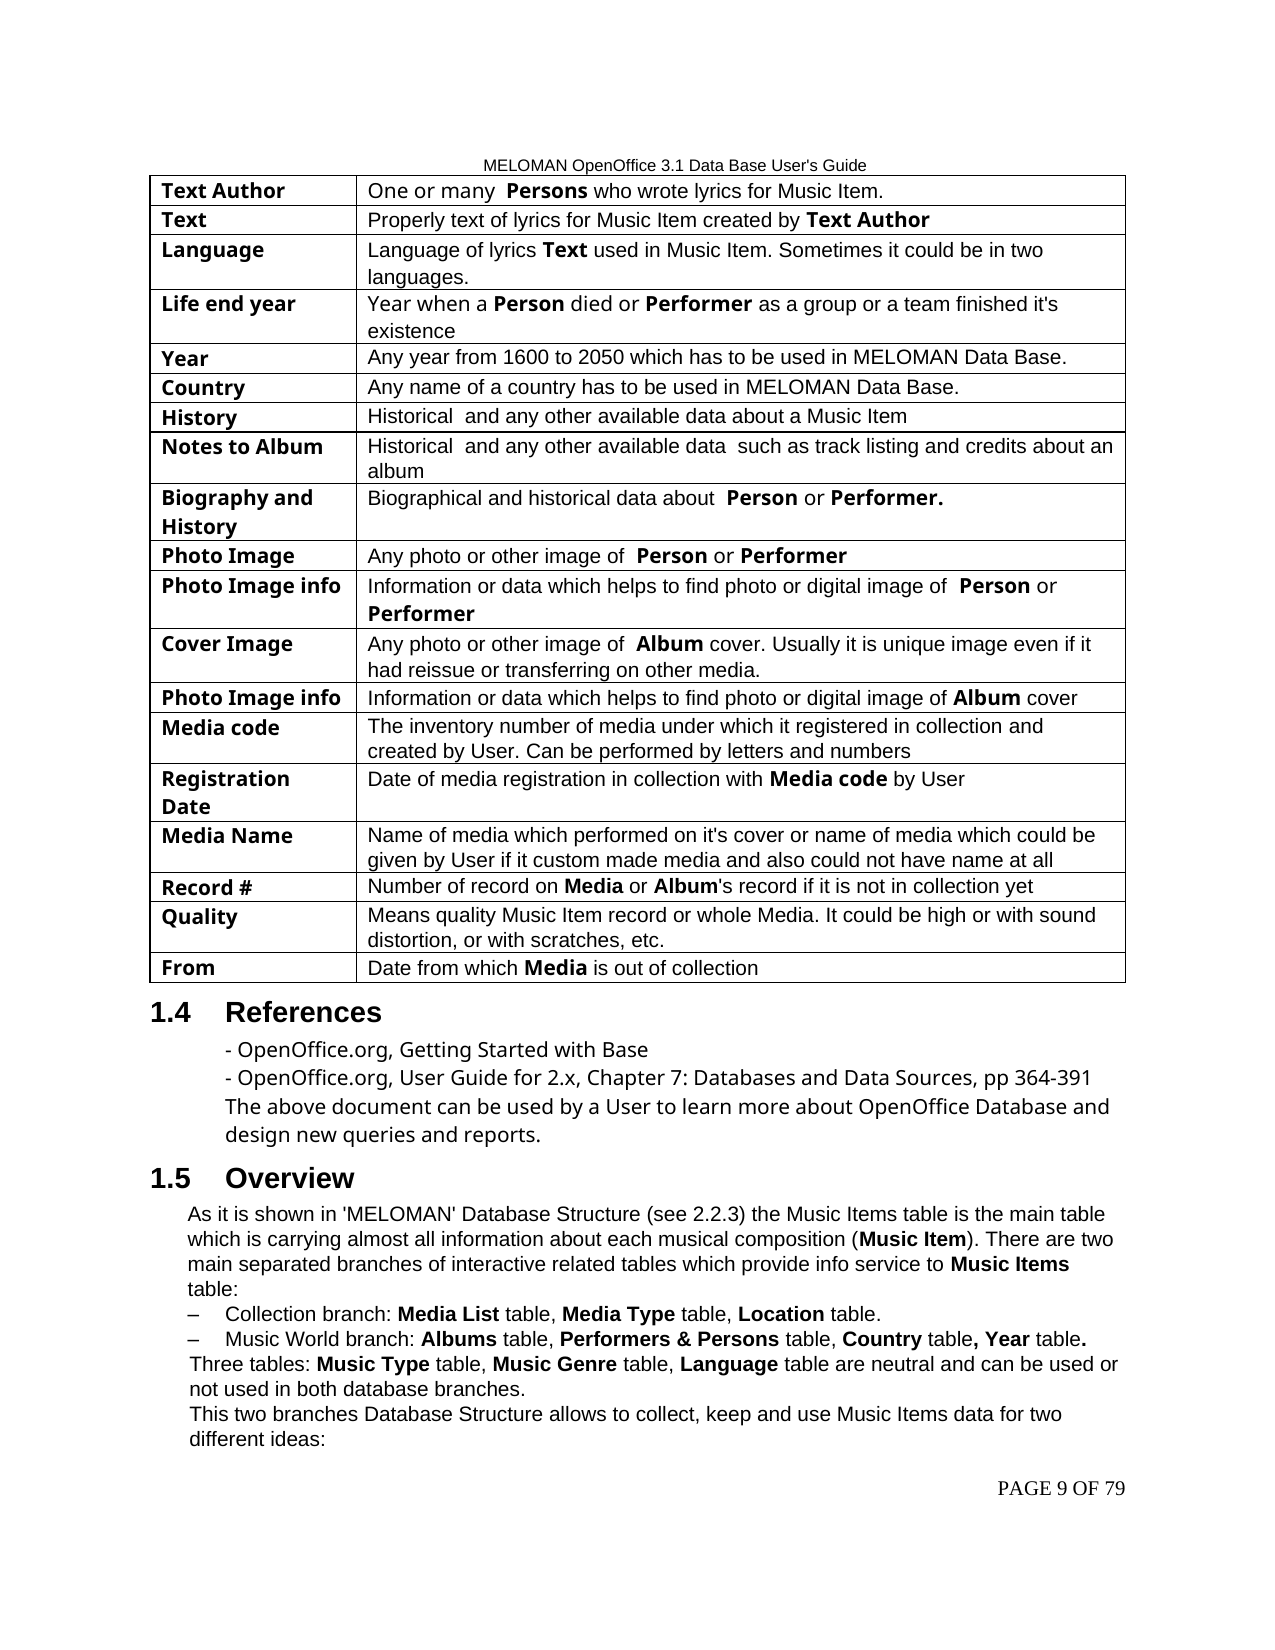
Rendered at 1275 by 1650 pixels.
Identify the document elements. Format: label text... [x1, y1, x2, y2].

table_cell Cover Image [151, 629, 356, 682]
subtitle Overview [150, 1161, 1125, 1195]
list Collection branch: Media List table, Media Type table, Location table. [187, 1301, 1125, 1326]
table_cell Photo Image info [151, 683, 356, 712]
table_cell Information or data which helps to find photo or digital image of Person or Performer [357, 571, 1125, 628]
text Three tables: Music Type table, Music Genre table, Language table are neutral and can be used or not used in both database branches. [189, 1351, 1125, 1401]
table_cell Photo Image [151, 541, 356, 570]
table_cell Any photo or other image of Person or Performer [357, 541, 1125, 570]
table_cell Notes to Album [151, 433, 356, 482]
table_cell Historical and any other available data about a Music Item [357, 403, 1125, 431]
table_cell Text Author [151, 176, 356, 204]
table_cell Date from which Media is out of collection [357, 953, 1125, 982]
table_cell Quality [151, 902, 356, 952]
table_cell Language of lyrics Text used in Music Item. Sometimes it could be in two languages. [357, 235, 1125, 288]
text This two branches Database Structure allows to collect, keep and use Music Items data for two different ideas: [189, 1401, 1125, 1451]
table_cell Number of record on Media or Album's record if it is not in collection yet [357, 873, 1125, 901]
table_cell Date of media registration in collection with Media code by User [357, 764, 1125, 821]
table_cell Photo Image info [151, 571, 356, 628]
list Music World branch: Albums table, Performers & Persons table, Country table, Year table. [187, 1326, 1125, 1351]
table_cell Media Name [151, 822, 356, 872]
table_cell History [151, 403, 356, 431]
table_cell From [151, 953, 356, 982]
table_cell Year when a Person died or Performer as a group or a team finished it's existence [357, 290, 1125, 343]
table_cell Registration Date [151, 764, 356, 821]
table_cell Biography and History [151, 484, 356, 540]
table_cell Life end year [151, 290, 356, 343]
table_cell Year [151, 344, 356, 372]
table_cell Information or data which helps to find photo or digital image of Album cover [357, 683, 1125, 712]
table_cell Historical and any other available data such as track listing and credits about an album [357, 433, 1125, 482]
table_cell Any name of a country has to be used in MELOMAN Data Base. [357, 374, 1125, 402]
table_cell Text [151, 206, 356, 234]
table_cell One or many Persons who wrote lyrics for Music Item. [357, 176, 1125, 204]
table_cell Properly text of lyrics for Music Item created by Text Author [357, 206, 1125, 234]
table_cell Language [151, 235, 356, 288]
subtitle References [150, 995, 1125, 1029]
table_cell Any photo or other image of Album cover. Usually it is unique image even if it had reissue or transferring on other media. [357, 629, 1125, 682]
table_cell Means quality Music Item record or whole Media. It could be high or with sound distortion, or with scratches, etc. [357, 902, 1125, 952]
table_cell Any year from 1600 to 2050 which has to be used in MELOMAN Data Base. [357, 344, 1125, 372]
table_cell Biographical and historical data about Person or Performer. [357, 484, 1125, 540]
table_cell Name of media which performed on it's cover or name of media which could be given by User if it custom made media and also could not have name at all [357, 822, 1125, 872]
text The above document can be used by a User to learn more about OpenOffice Database and design new queries and reports. [225, 1092, 1125, 1149]
table_cell Record # [151, 873, 356, 901]
table_cell Media code [151, 713, 356, 763]
table_cell The inventory number of media under which it registered in collection and created by User. Can be performed by letters and numbers [357, 713, 1125, 763]
text - OpenOffice.org, User Guide for 2.x, Chapter 7: Databases and Data Sources, pp 364-391 [225, 1063, 1125, 1092]
table_cell Country [151, 374, 356, 402]
text - OpenOffice.org, Getting Started with Base [225, 1035, 1125, 1063]
text As it is shown in 'MELOMAN' Database Structure (see 2.2.3) the Music Items table is the main table which is carrying almost all information about each musical composition (Music Item). There are two main separated branches of interactive related tables which provide info service to Music Items table: [187, 1201, 1125, 1301]
